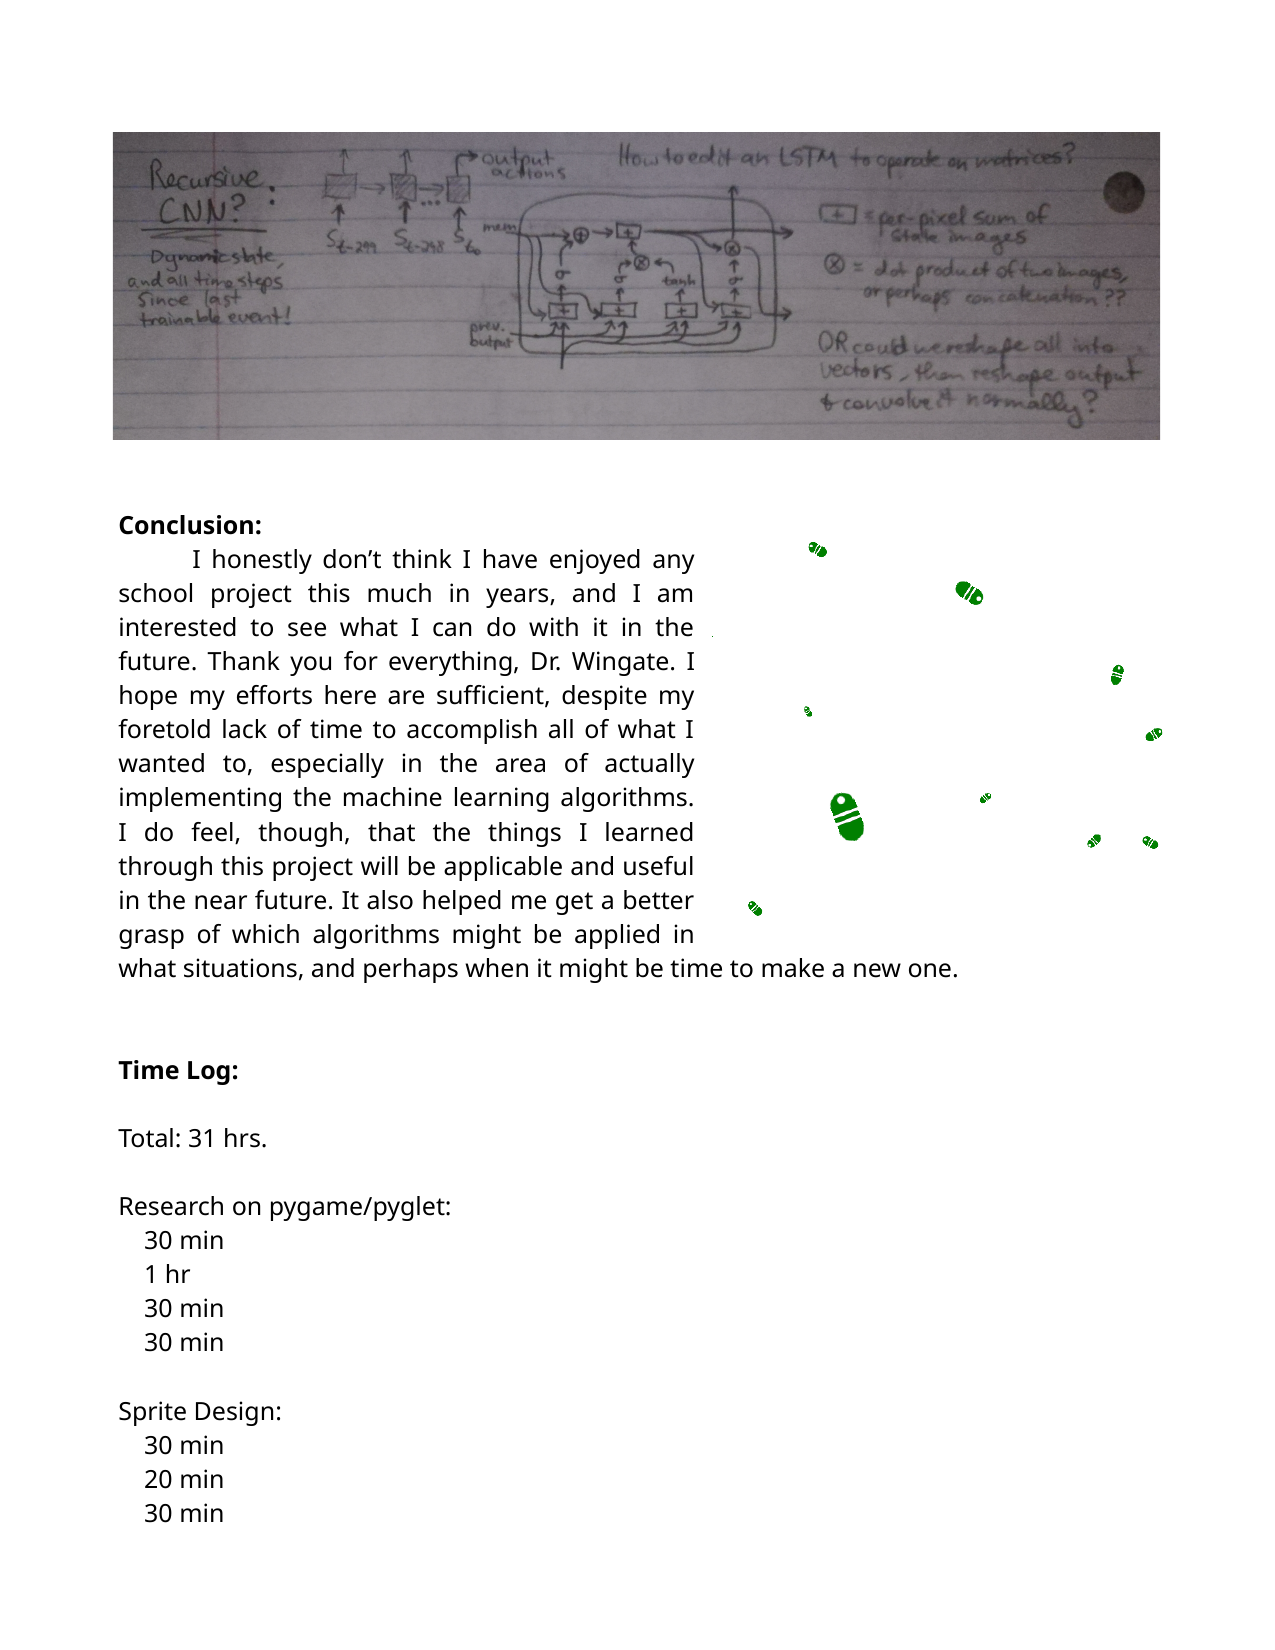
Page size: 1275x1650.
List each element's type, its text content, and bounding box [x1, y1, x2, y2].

text 30 min [118, 1495, 1157, 1529]
text 30 min [118, 1291, 1157, 1325]
text Time Log: [118, 1053, 1157, 1087]
text Research on pygame/pyglet: [118, 1189, 1157, 1223]
text I honestly don’t think I have enjoyed any school project this much in years, and I am interested to see what I can do with it in the future. Thank you for everything, Dr. Wingate. I hope my efforts here are sufficient, despite my foretold lack of time to accomplish all of what I wanted to, especially in the area of actually implementing the machine learning algorithms. I do feel, though, that the things I learned through this project will be applicable and useful in the near future. It also helped me get a better grasp of which algorithms might be applied in what situations, and perhaps when it might be time to make a new one. [118, 542, 1157, 984]
text Total: 31 hrs. [118, 1121, 1157, 1155]
text 20 min [118, 1461, 1157, 1495]
text 1 hr [118, 1257, 1157, 1291]
text Sprite Design: [118, 1393, 1157, 1427]
text 30 min [118, 1325, 1157, 1359]
text [956, 508, 1157, 542]
text 30 min [118, 1223, 1157, 1257]
text Conclusion: [118, 508, 695, 542]
text 30 min [118, 1427, 1157, 1461]
picture [698, 494, 956, 857]
